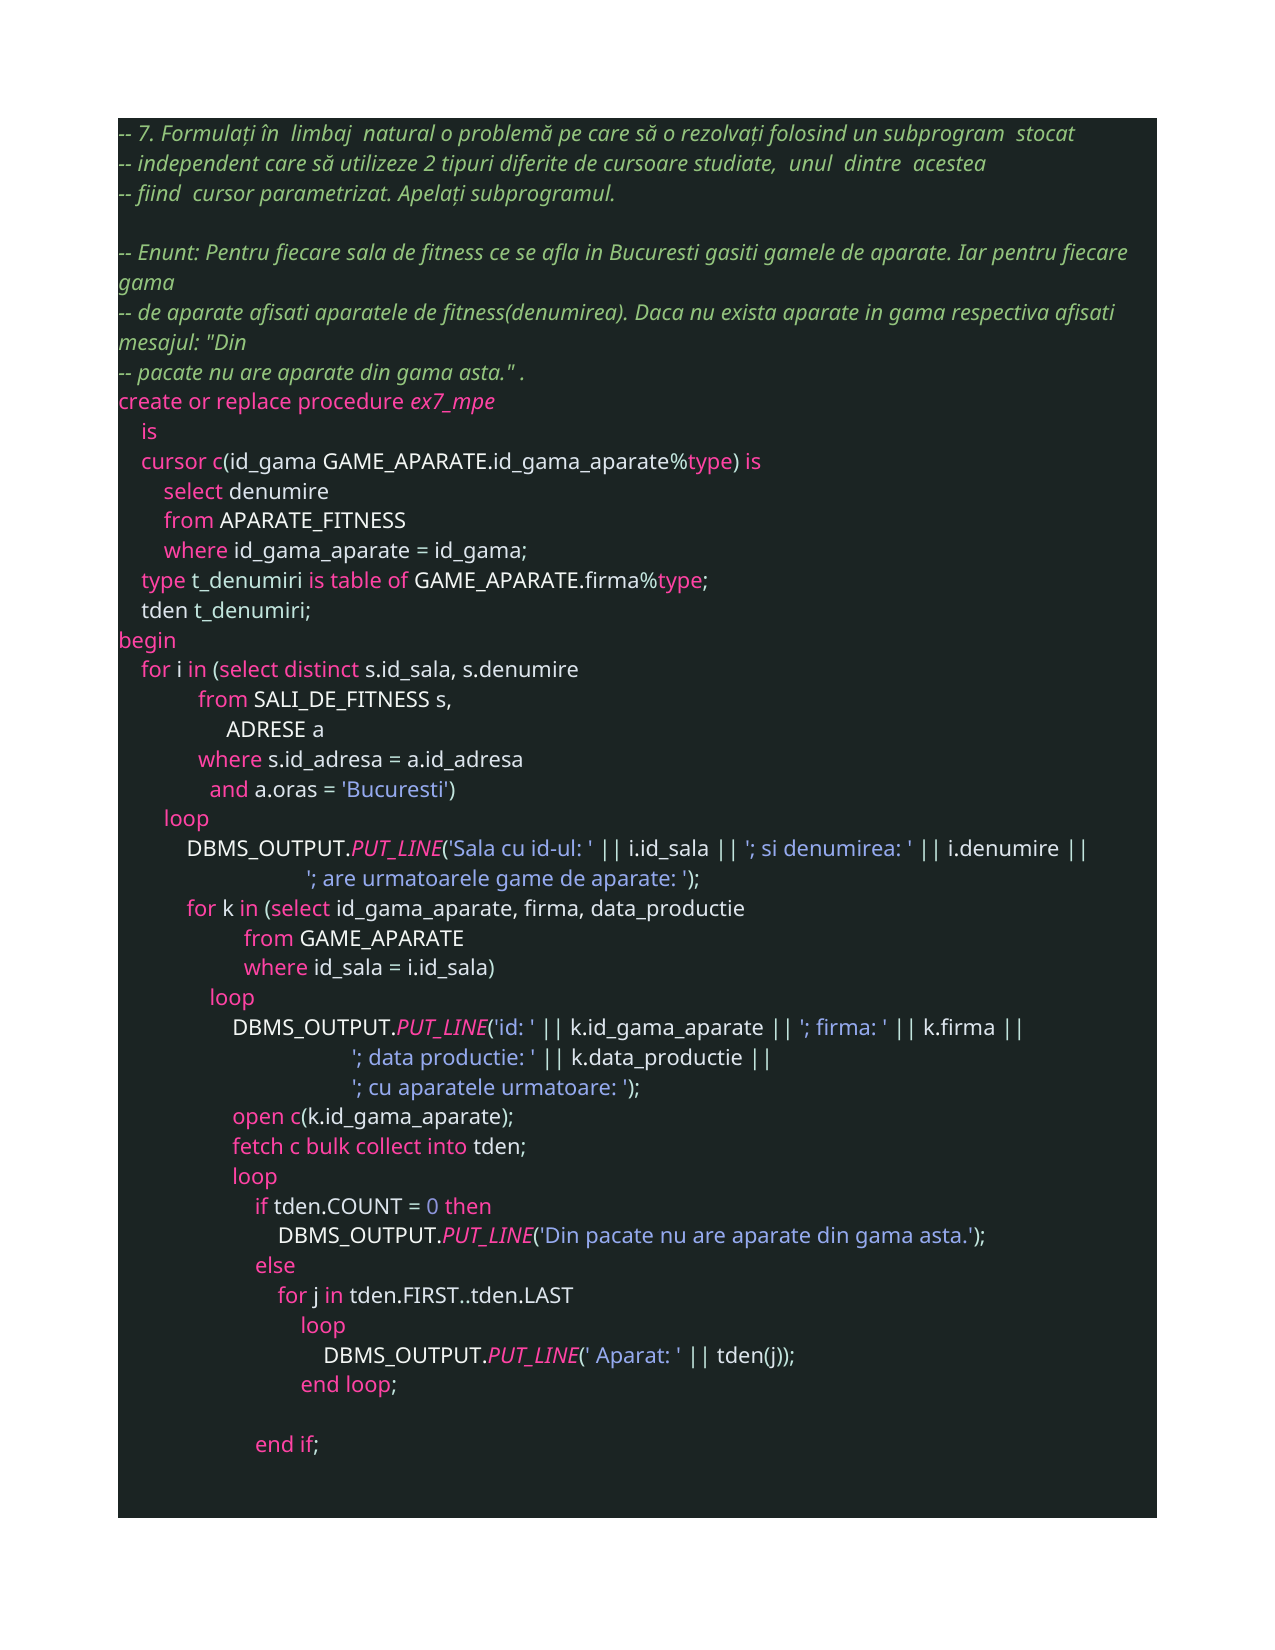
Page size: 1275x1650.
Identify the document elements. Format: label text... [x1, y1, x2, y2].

text -- 7. Formulați în limbaj natural o problemă pe care să o rezolvați folosind un subprogram stocat -- independent care să utilizeze 2 tipuri diferite de cursoare studiate, unul dintre acestea -- fiind cursor parametrizat. Apelați subprogramul. -- Enunt: Pentru fiecare sala de fitness ce se afla in Bucuresti gasiti gamele de aparate. Iar pentru fiecare gama -- de aparate afisati aparatele de fitness(denumirea). Daca nu exista aparate in gama respectiva afisati mesajul: "Din -- pacate nu are aparate din gama asta." . create or replace procedure ex7_mpe is cursor c(id_gama GAME_APARATE.id_gama_aparate%type) is select denumire from APARATE_FITNESS where id_gama_aparate = id_gama; type t_denumiri is table of GAME_APARATE.firma%type; tden t_denumiri; begin for i in (select distinct s.id_sala, s.denumire from SALI_DE_FITNESS s, ADRESE a where s.id_adresa = a.id_adresa and a.oras = 'Bucuresti') loop DBMS_OUTPUT.PUT_LINE('Sala cu id-ul: ' || i.id_sala || '; si denumirea: ' || i.denumire || '; are urmatoarele game de aparate: '); for k in (select id_gama_aparate, firma, data_productie from GAME_APARATE where id_sala = i.id_sala) loop DBMS_OUTPUT.PUT_LINE('id: ' || k.id_gama_aparate || '; firma: ' || k.firma || '; data productie: ' || k.data_productie || '; cu aparatele urmatoare: '); open c(k.id_gama_aparate); fetch c bulk collect into tden; loop if tden.COUNT = 0 then DBMS_OUTPUT.PUT_LINE('Din pacate nu are aparate din gama asta.'); else for j in tden.FIRST..tden.LAST loop DBMS_OUTPUT.PUT_LINE(' Aparat: ' || tden(j)); end loop; end if; [118, 118, 1157, 1518]
